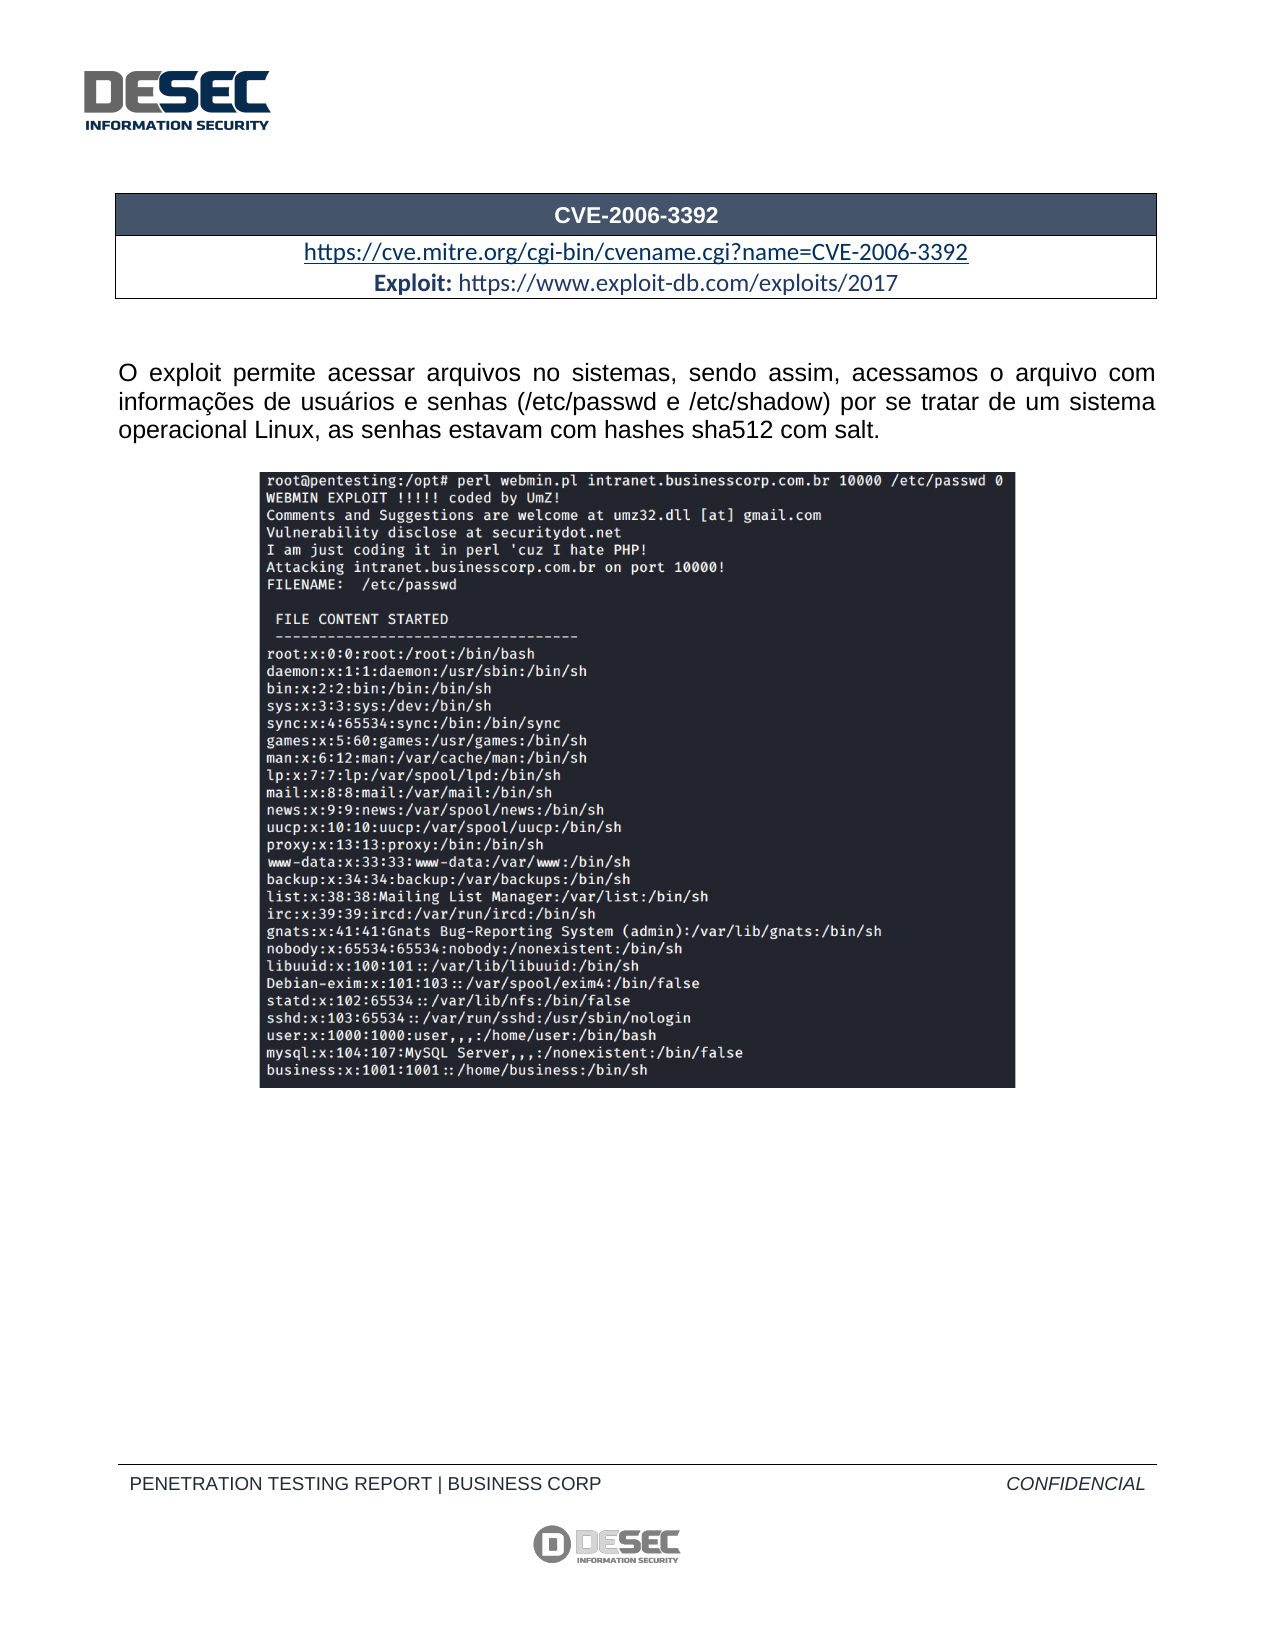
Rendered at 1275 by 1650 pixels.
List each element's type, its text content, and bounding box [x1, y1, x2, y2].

table_header CVE-2006-3392 [116, 194, 1156, 235]
text O exploit permite acessar arquivos no sistemas, sendo assim, acessamos o arquivo com informações de usuários e senhas (/etc/passwd e /etc/shadow) por se tratar de um sistema operacional Linux, as senhas estavam com hashes sha512 com salt. [118, 358, 1157, 444]
picture [531, 1520, 684, 1568]
picture [84, 71, 271, 130]
table_cell https://cve.mitre.org/cgi-bin/cvename.cgi?name=CVE-2006-3392 Exploit: https://www.exploit-db.com/exploits/2017 [116, 236, 1156, 297]
picture [259, 472, 1016, 1088]
